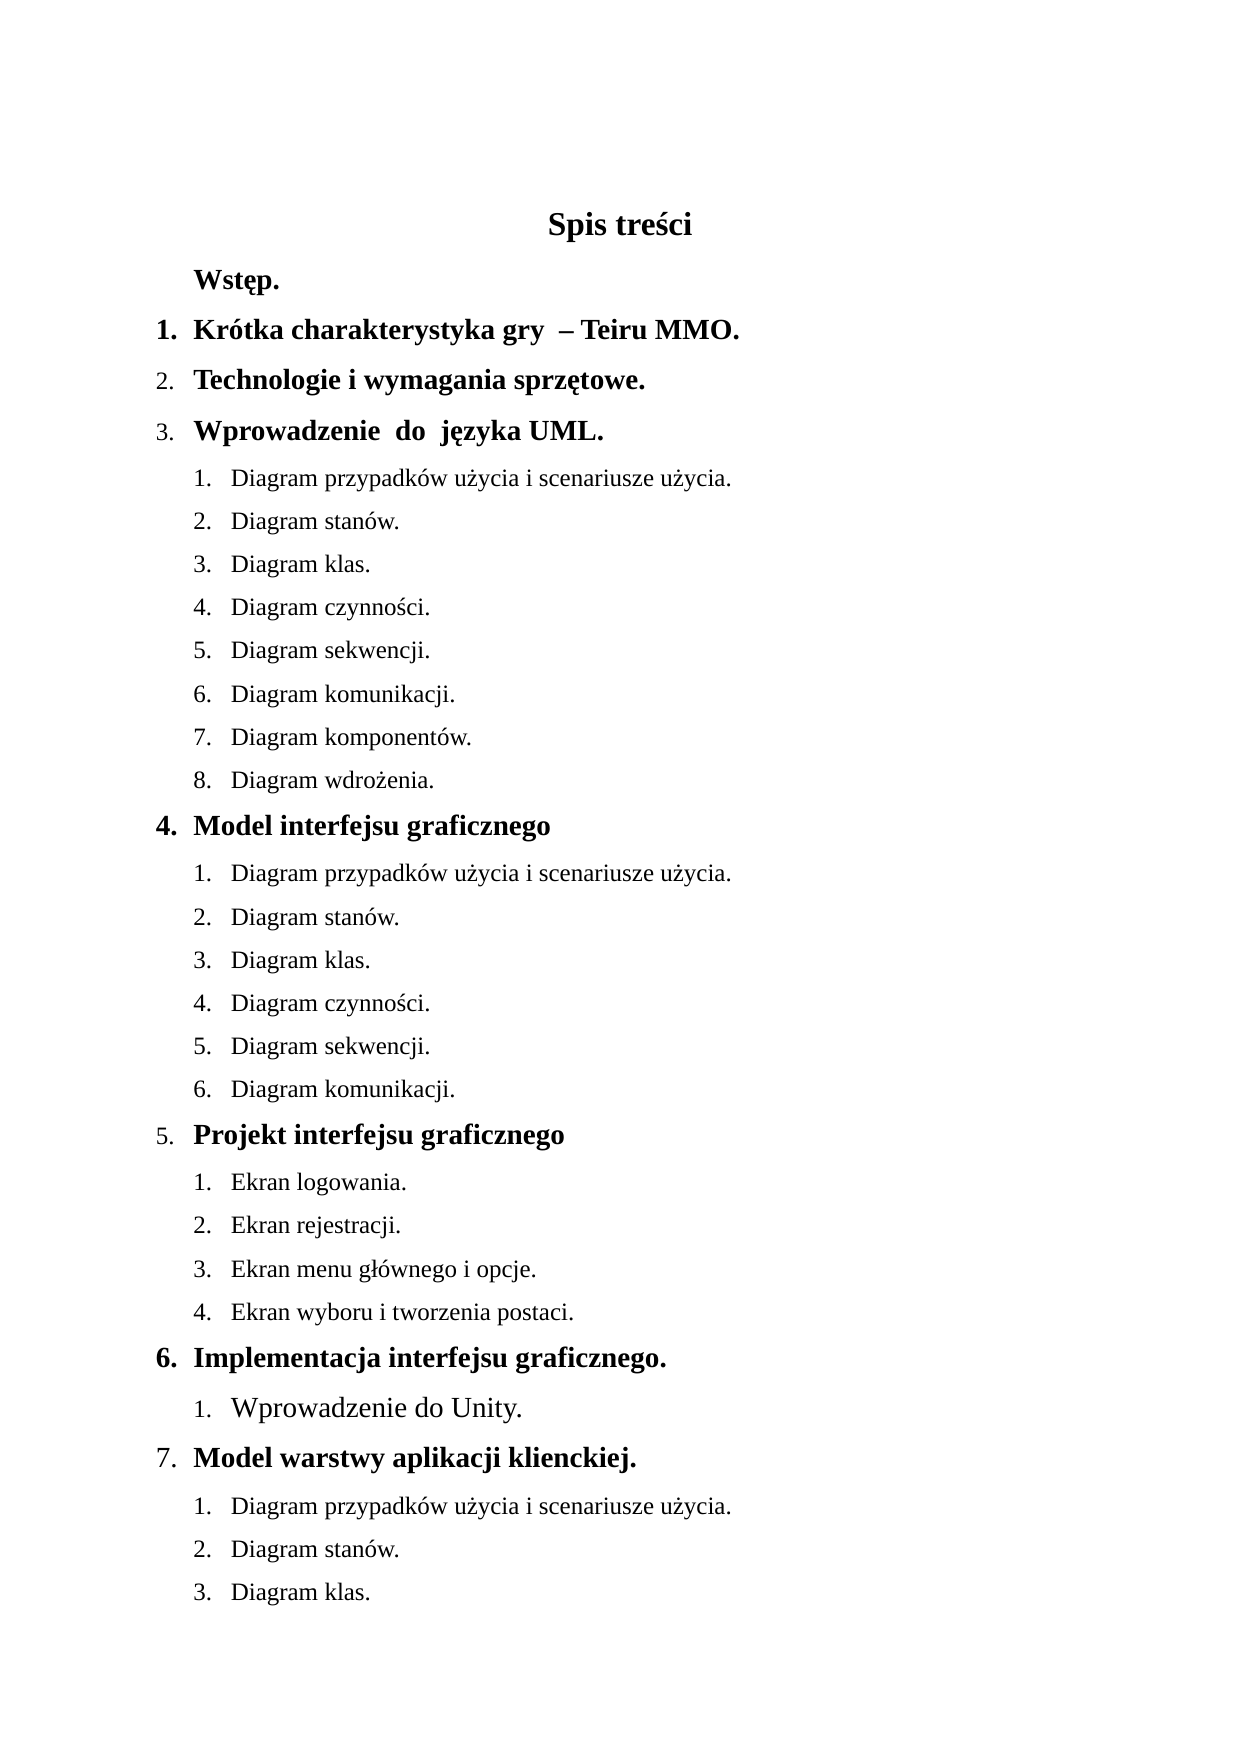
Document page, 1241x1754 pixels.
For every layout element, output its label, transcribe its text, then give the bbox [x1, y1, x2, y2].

list Diagram klas. [193, 945, 1122, 973]
list Diagram przypadków użycia i scenariusze użycia. [193, 1491, 1122, 1520]
list Diagram sekwencji. [193, 1031, 1122, 1060]
list Diagram czynności. [193, 592, 1122, 621]
list Diagram sekwencji. [193, 636, 1122, 664]
list Diagram czynności. [193, 988, 1122, 1017]
list Wstęp. [156, 262, 1122, 295]
list Projekt interfejsu graficznego [156, 1117, 1122, 1151]
list Wprowadzenie do Unity. [193, 1390, 1122, 1424]
list Diagram klas. [193, 549, 1122, 578]
list Wprowadzenie do języka UML. [156, 413, 1122, 446]
list Ekran logowania. [193, 1167, 1122, 1196]
list Krótka charakterystyka gry – Teiru MMO. [156, 312, 1122, 346]
list Diagram komunikacji. [193, 679, 1122, 707]
list Model interfejsu graficznego [156, 808, 1122, 842]
list Diagram przypadków użycia i scenariusze użycia. [193, 858, 1122, 887]
list Implementacja interfejsu graficznego. [156, 1340, 1122, 1373]
list Diagram stanów. [193, 902, 1122, 930]
list Ekran menu głównego i opcje. [193, 1254, 1122, 1282]
list Diagram komponentów. [193, 722, 1122, 751]
list Technologie i wymagania sprzętowe. [156, 362, 1122, 396]
list Diagram klas. [193, 1577, 1122, 1606]
list Model warstwy aplikacji klienckiej. [156, 1441, 1122, 1474]
list Ekran rejestracji. [193, 1211, 1122, 1239]
list Diagram stanów. [193, 506, 1122, 535]
list Ekran wyboru i tworzenia postaci. [193, 1297, 1122, 1326]
list Diagram stanów. [193, 1534, 1122, 1563]
list Diagram wdrożenia. [193, 765, 1122, 794]
text Spis treści [118, 204, 1122, 243]
list Diagram komunikacji. [193, 1074, 1122, 1103]
list Diagram przypadków użycia i scenariusze użycia. [193, 463, 1122, 492]
